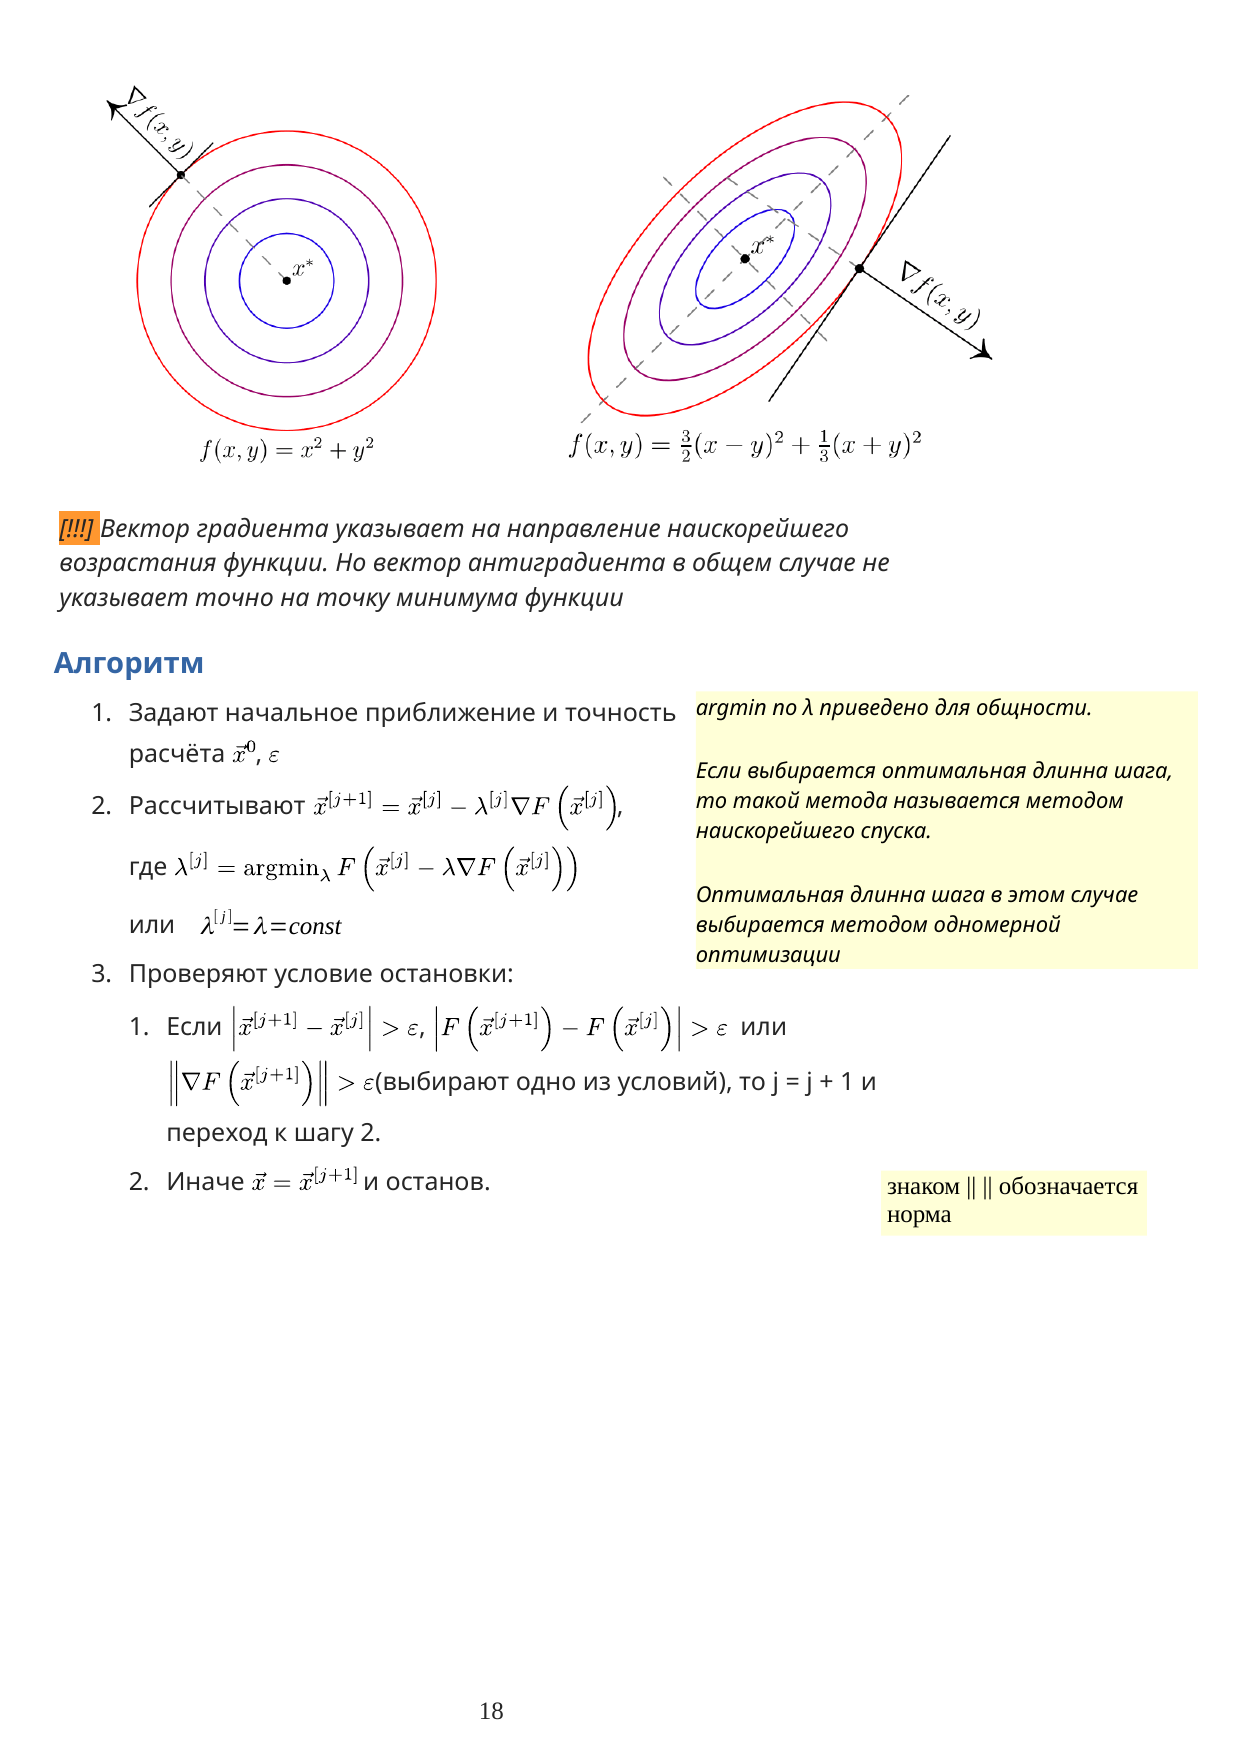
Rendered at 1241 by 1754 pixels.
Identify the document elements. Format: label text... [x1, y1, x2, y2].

picture [106, 79, 437, 466]
list Иначе и останов. [128, 1163, 928, 1197]
picture [564, 95, 993, 465]
list или [91, 906, 695, 941]
list Рассчитывают , [608, 785, 695, 831]
list Рассчитывают , [561, 785, 613, 831]
list [569, 847, 695, 891]
list [367, 847, 512, 891]
list Если , или (выбирают одно из условий), то j = j + 1 и переход к шагу 2. [128, 1005, 928, 1148]
table_header [54, 50, 928, 505]
list [555, 847, 574, 891]
list [507, 847, 559, 891]
table_cell [!!!] Вектор градиента указывает на направление наискорейшего возрастания функции. Но вектор антиградиента в общем случае не указывает точно на точку минимума функции [54, 505, 928, 619]
subtitle Алгоритм [53, 643, 928, 682]
list Рассчитывают , [91, 785, 567, 831]
list Задают начальное приближение и точность расчёта , [91, 695, 695, 769]
list Проверяют условие остановки: [91, 956, 928, 990]
list где [91, 847, 371, 891]
